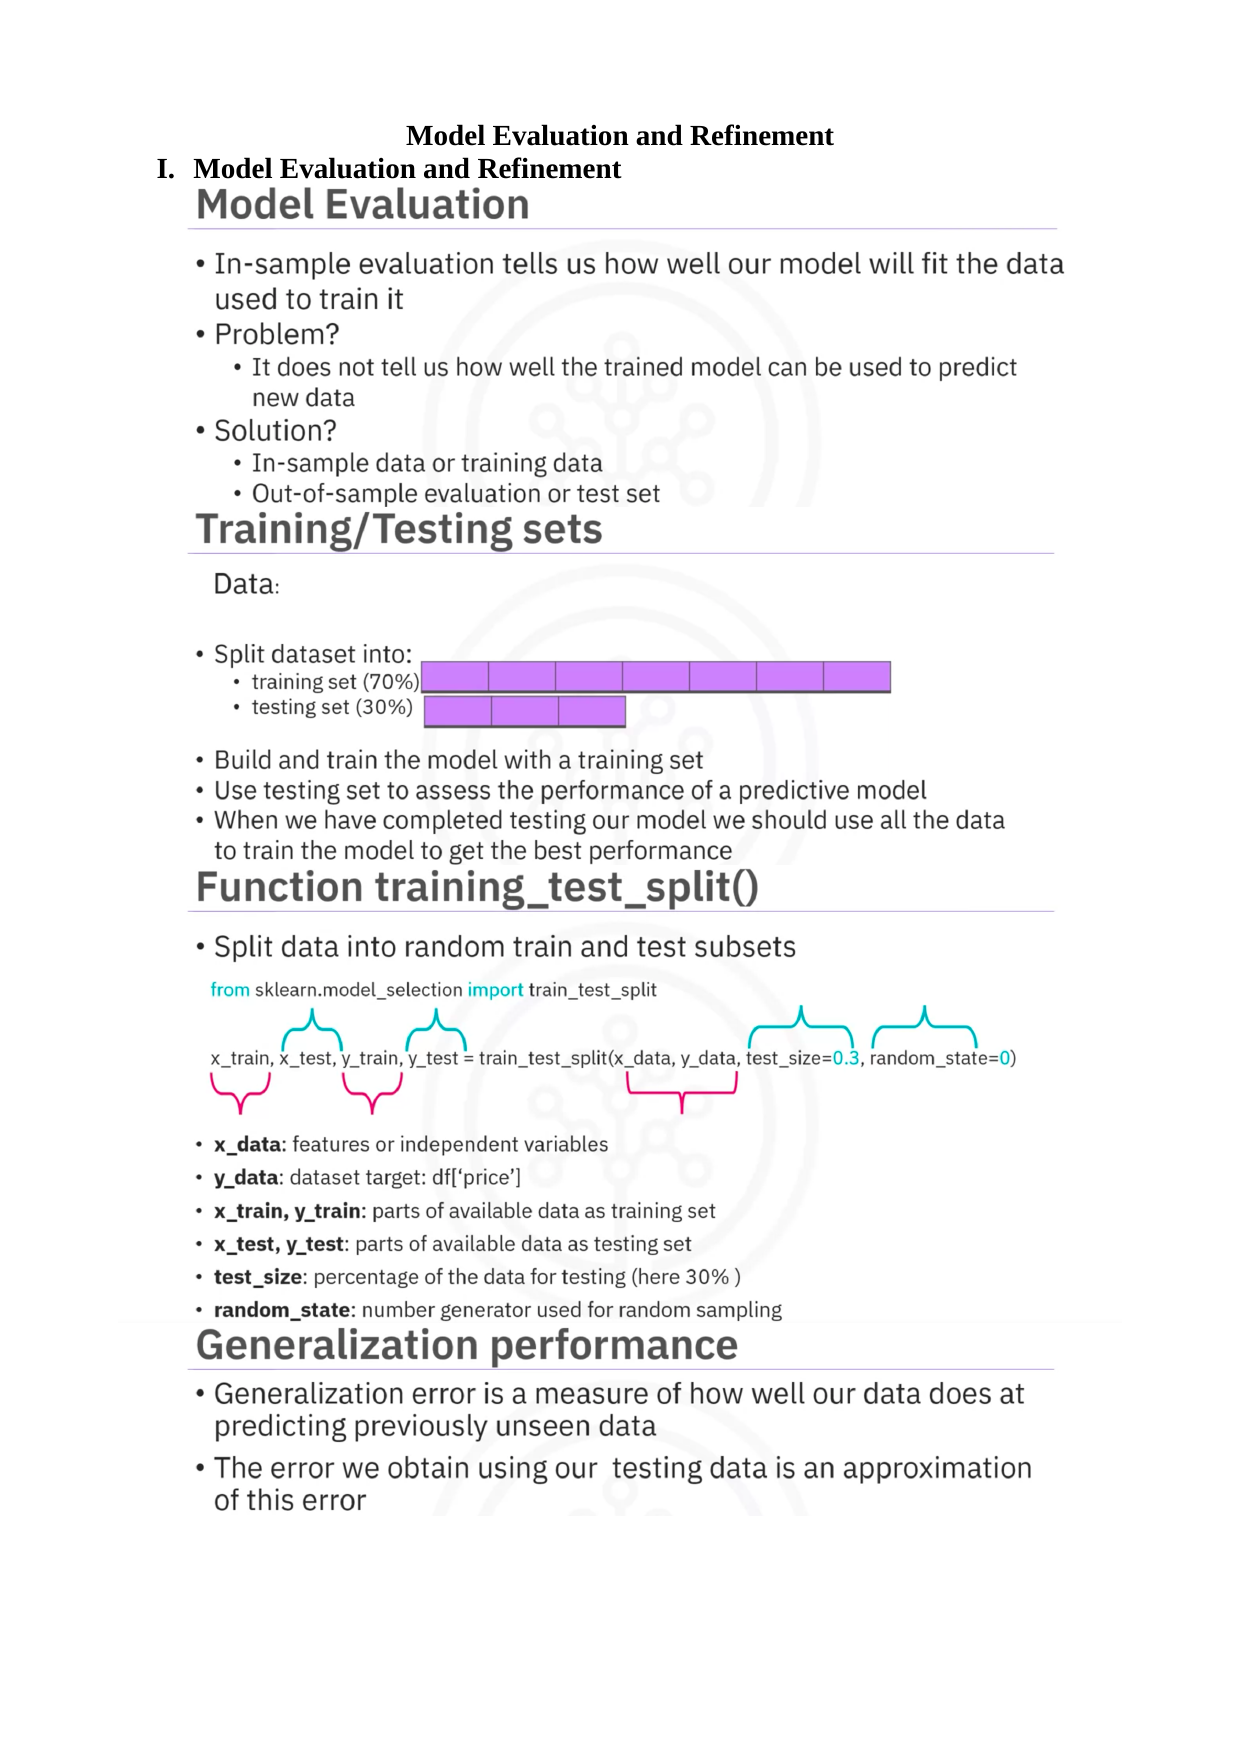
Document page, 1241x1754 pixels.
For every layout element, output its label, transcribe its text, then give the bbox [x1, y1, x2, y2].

picture [118, 185, 1123, 1516]
list Model Evaluation and Refinement [175, 152, 1122, 185]
text Model Evaluation and Refinement [118, 118, 1122, 152]
